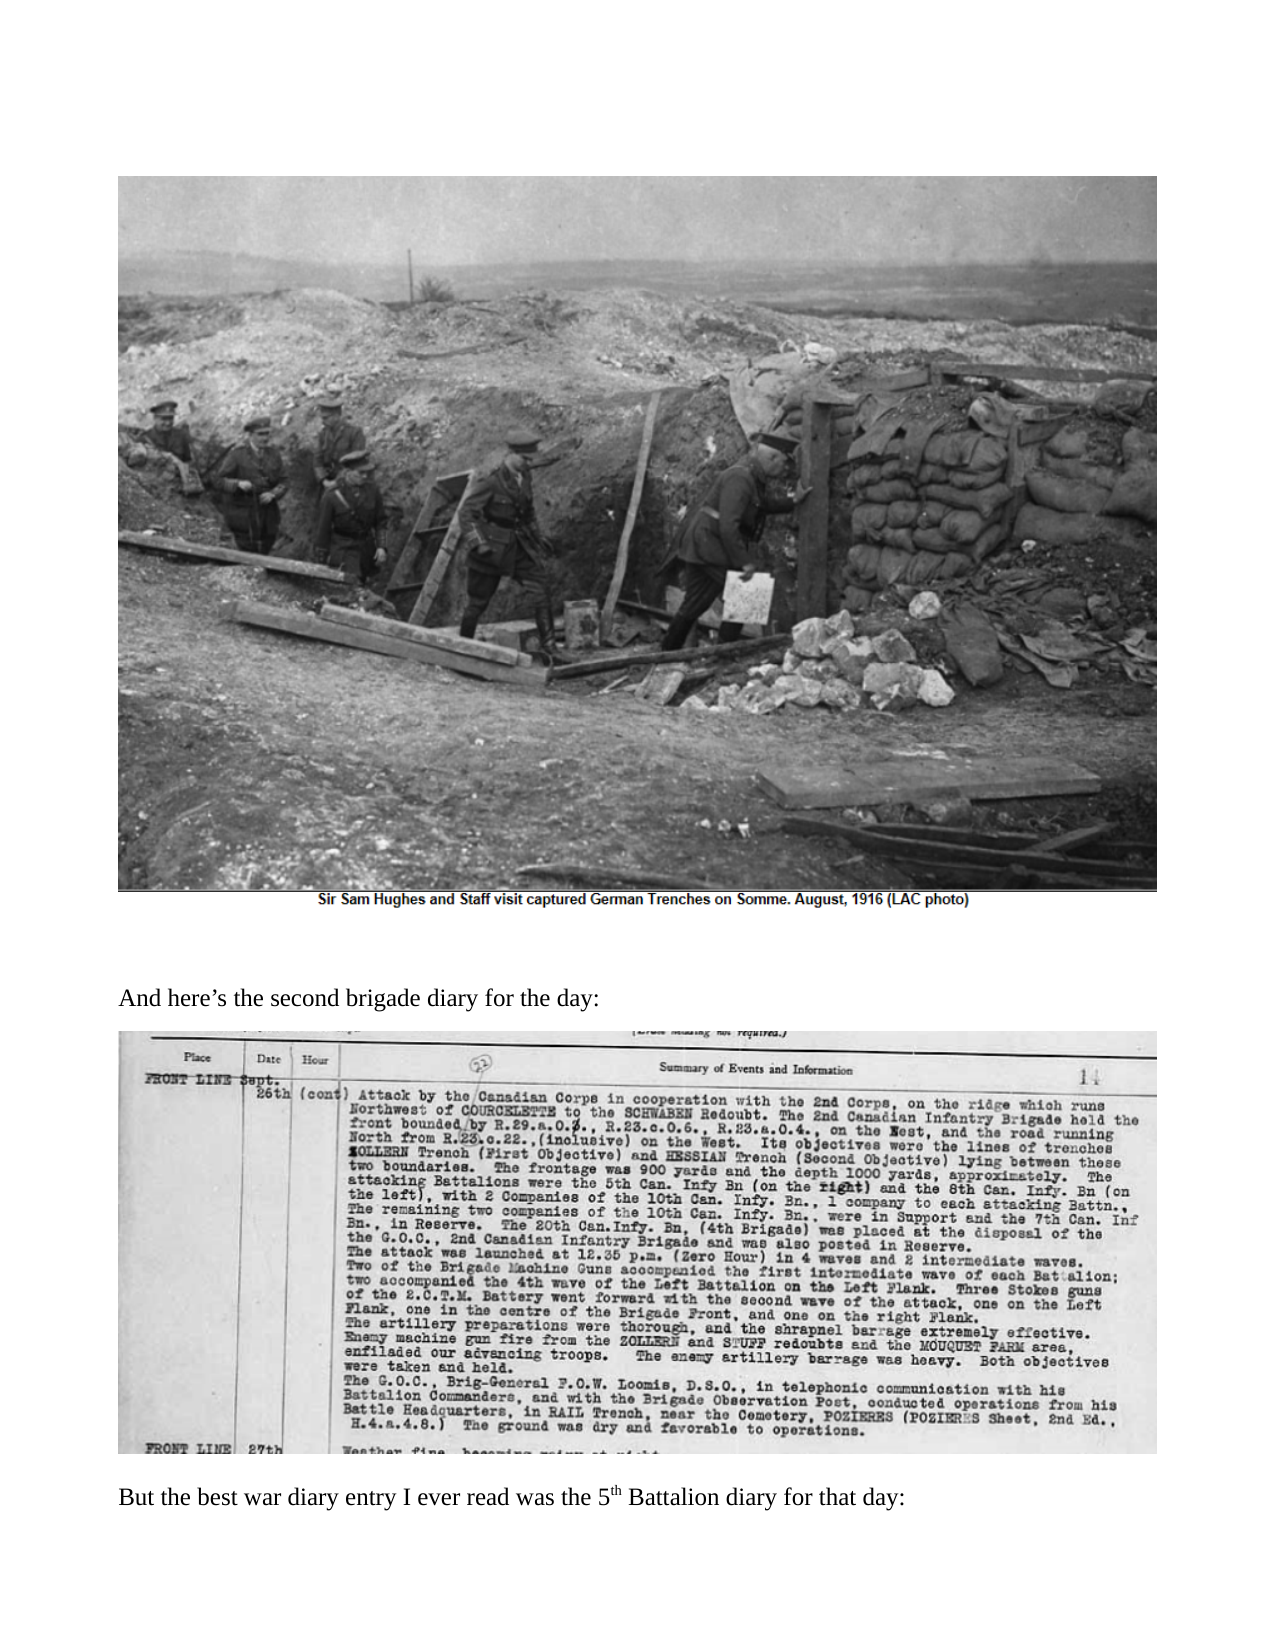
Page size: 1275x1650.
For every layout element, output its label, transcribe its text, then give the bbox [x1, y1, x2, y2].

text And here’s the second brigade diary for the day: [118, 983, 1157, 1011]
text But the best war diary entry I ever read was the 5th Battalion diary for that day: [118, 1482, 1157, 1511]
picture [118, 1031, 1157, 1454]
picture [118, 176, 1157, 928]
